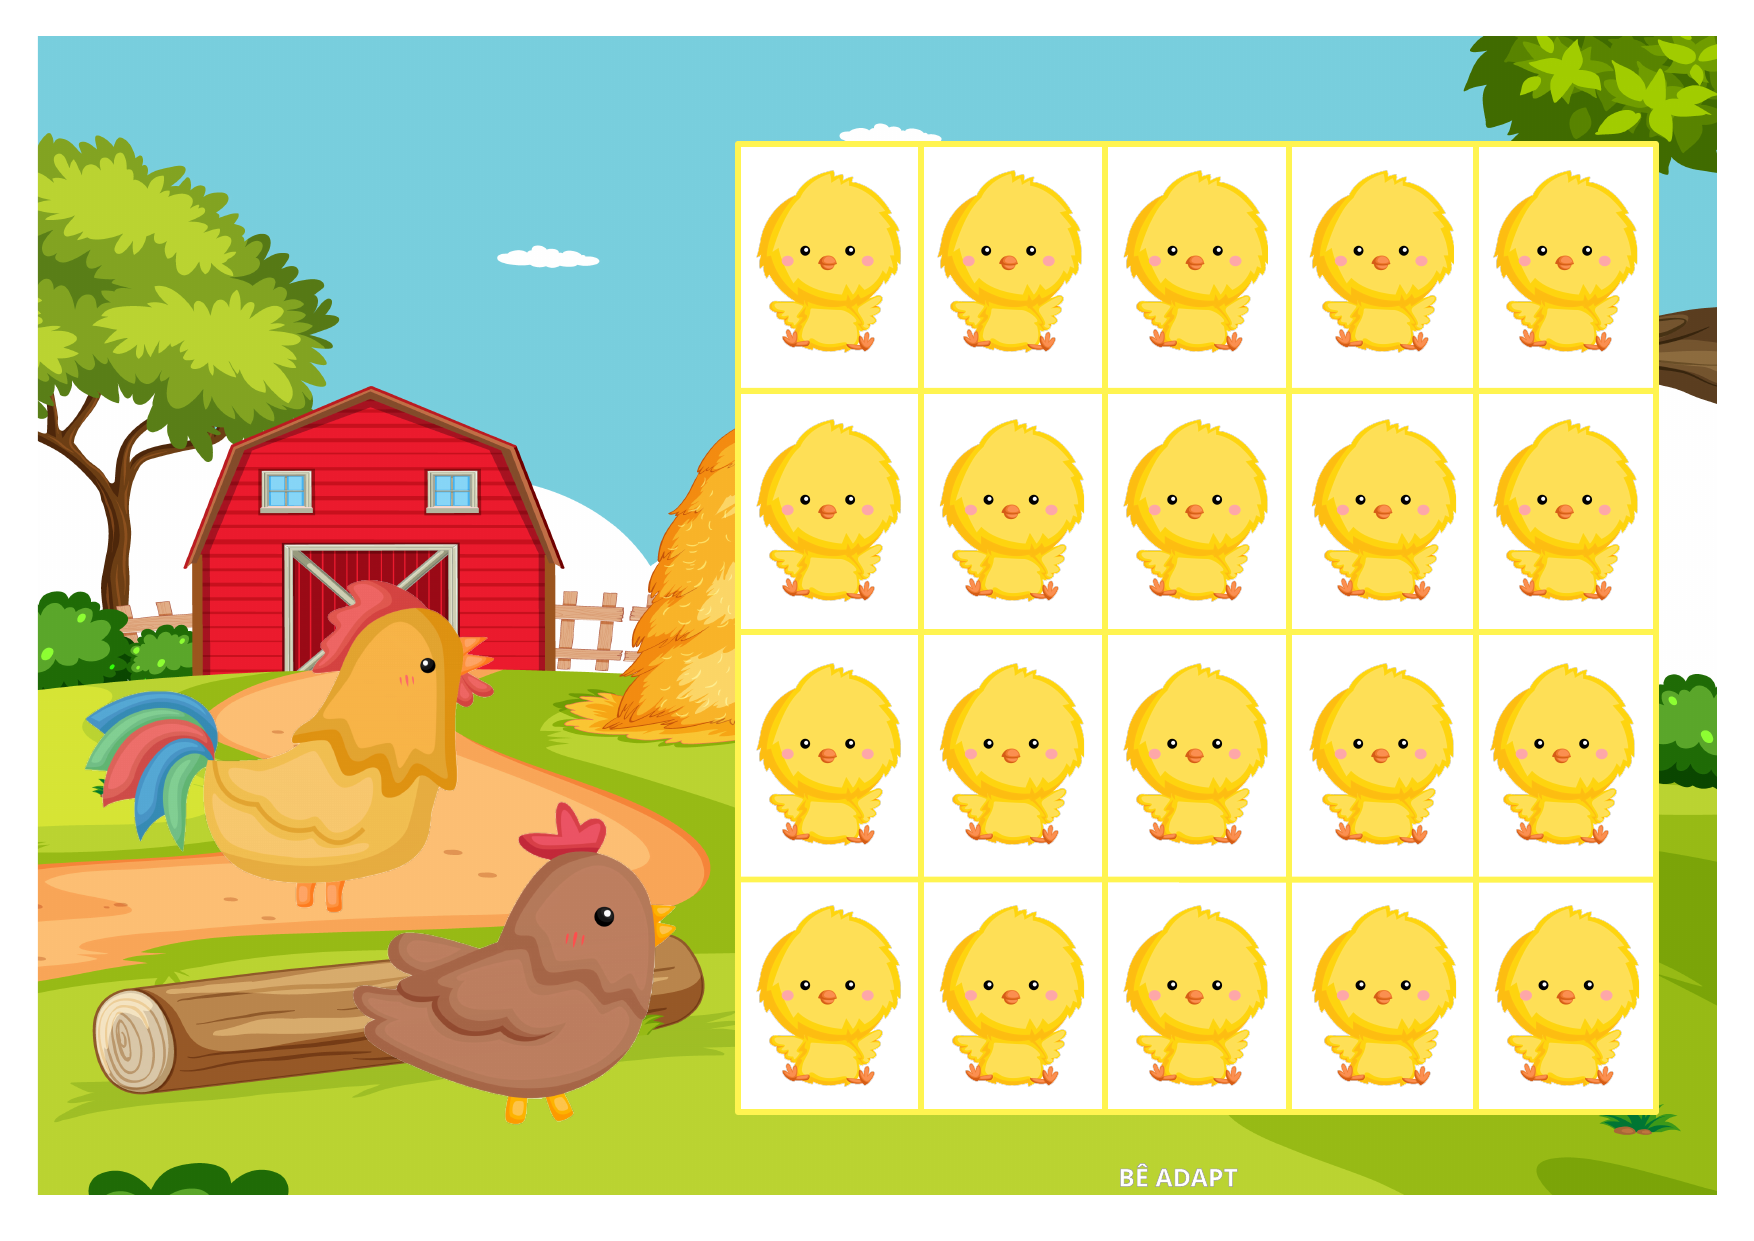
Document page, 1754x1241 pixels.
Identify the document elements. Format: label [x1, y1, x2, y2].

picture [1123, 905, 1268, 1087]
picture [1309, 170, 1454, 353]
picture [937, 170, 1082, 353]
picture [1493, 419, 1638, 602]
picture [1309, 663, 1454, 846]
picture [84, 580, 677, 1125]
picture [1123, 663, 1268, 846]
picture [1311, 419, 1457, 602]
picture [756, 419, 901, 602]
picture [756, 170, 901, 353]
picture [756, 905, 901, 1087]
picture [1490, 663, 1635, 846]
picture [1311, 905, 1457, 1087]
picture [1123, 419, 1268, 602]
picture [1123, 170, 1268, 353]
picture [939, 663, 1085, 846]
picture [1494, 905, 1640, 1087]
picture [939, 419, 1085, 602]
picture [756, 663, 901, 846]
picture [939, 905, 1085, 1087]
picture [1493, 170, 1638, 353]
